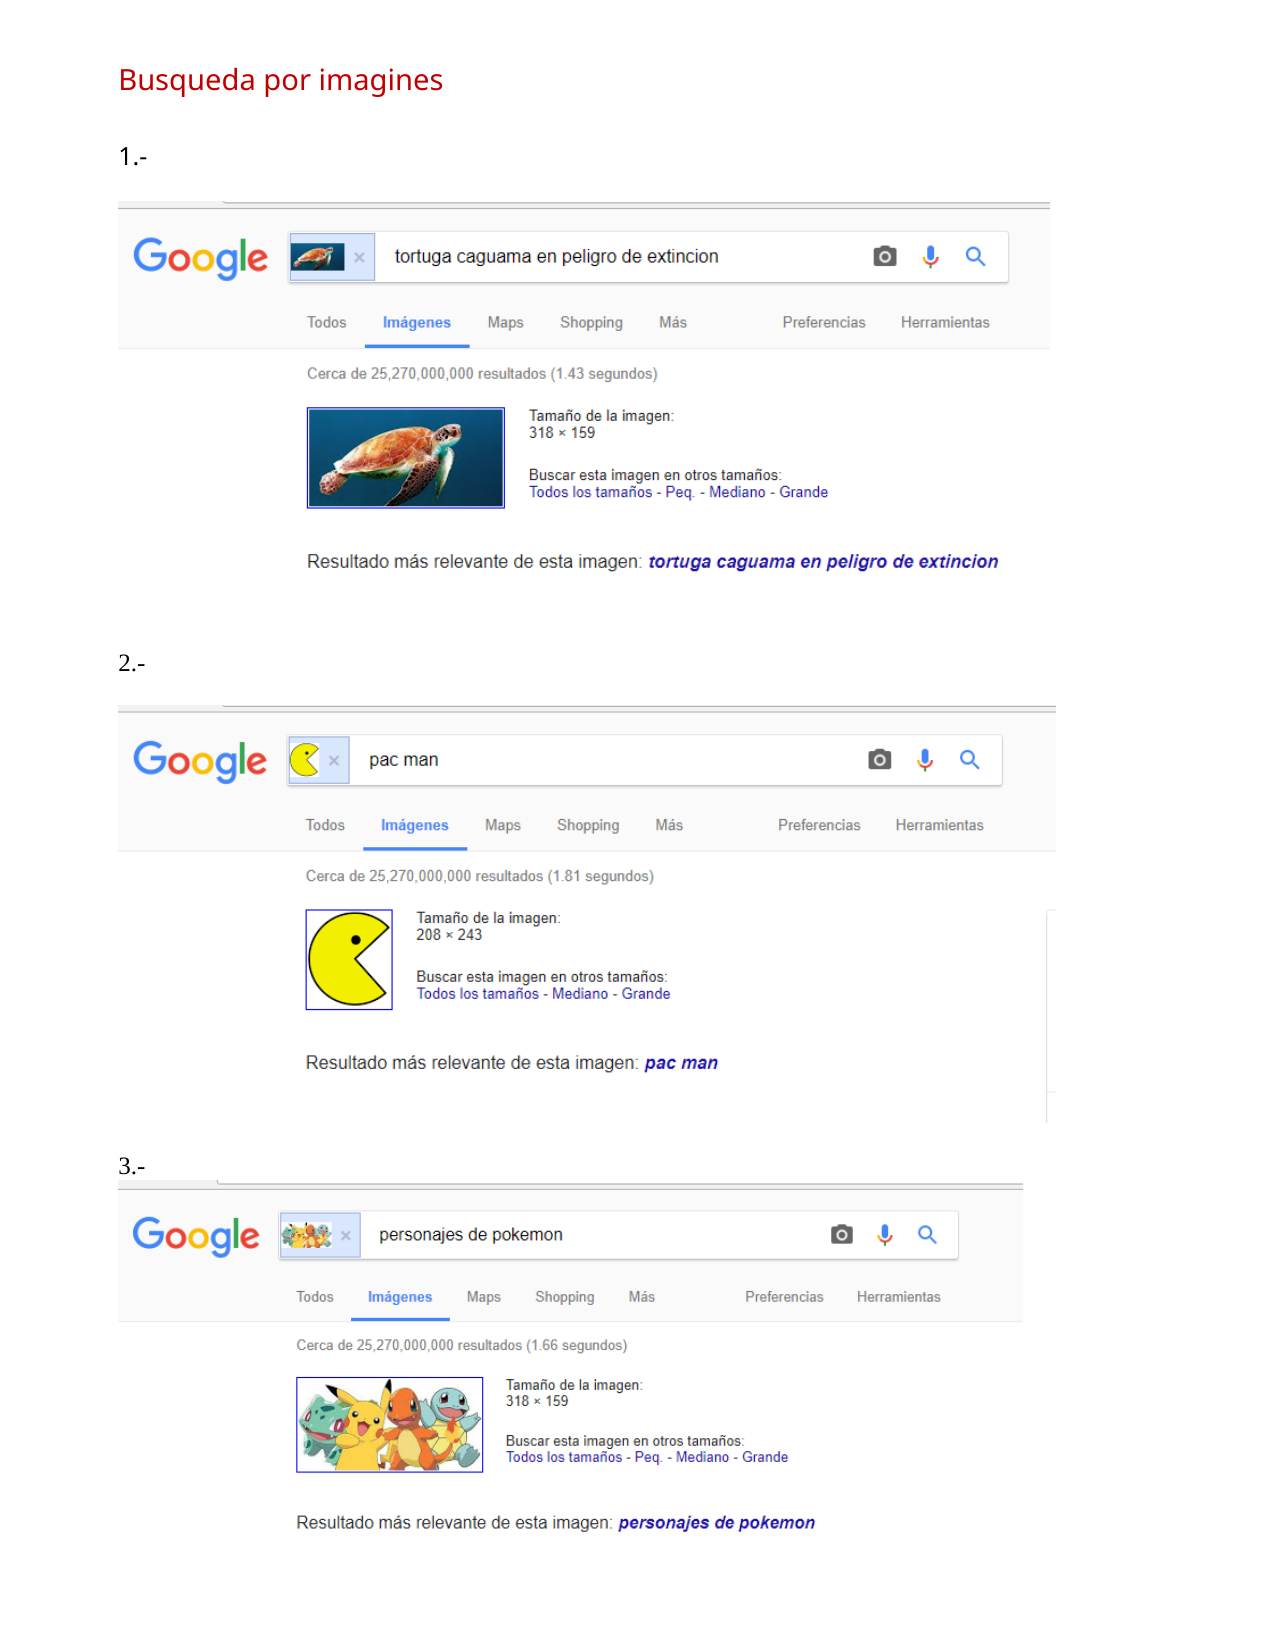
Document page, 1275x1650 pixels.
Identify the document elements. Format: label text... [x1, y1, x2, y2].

text 1.- [118, 138, 1205, 173]
text 3.- [118, 1151, 1205, 1180]
text Busqueda por imagines [118, 59, 1205, 99]
text 2.- [118, 648, 1205, 677]
